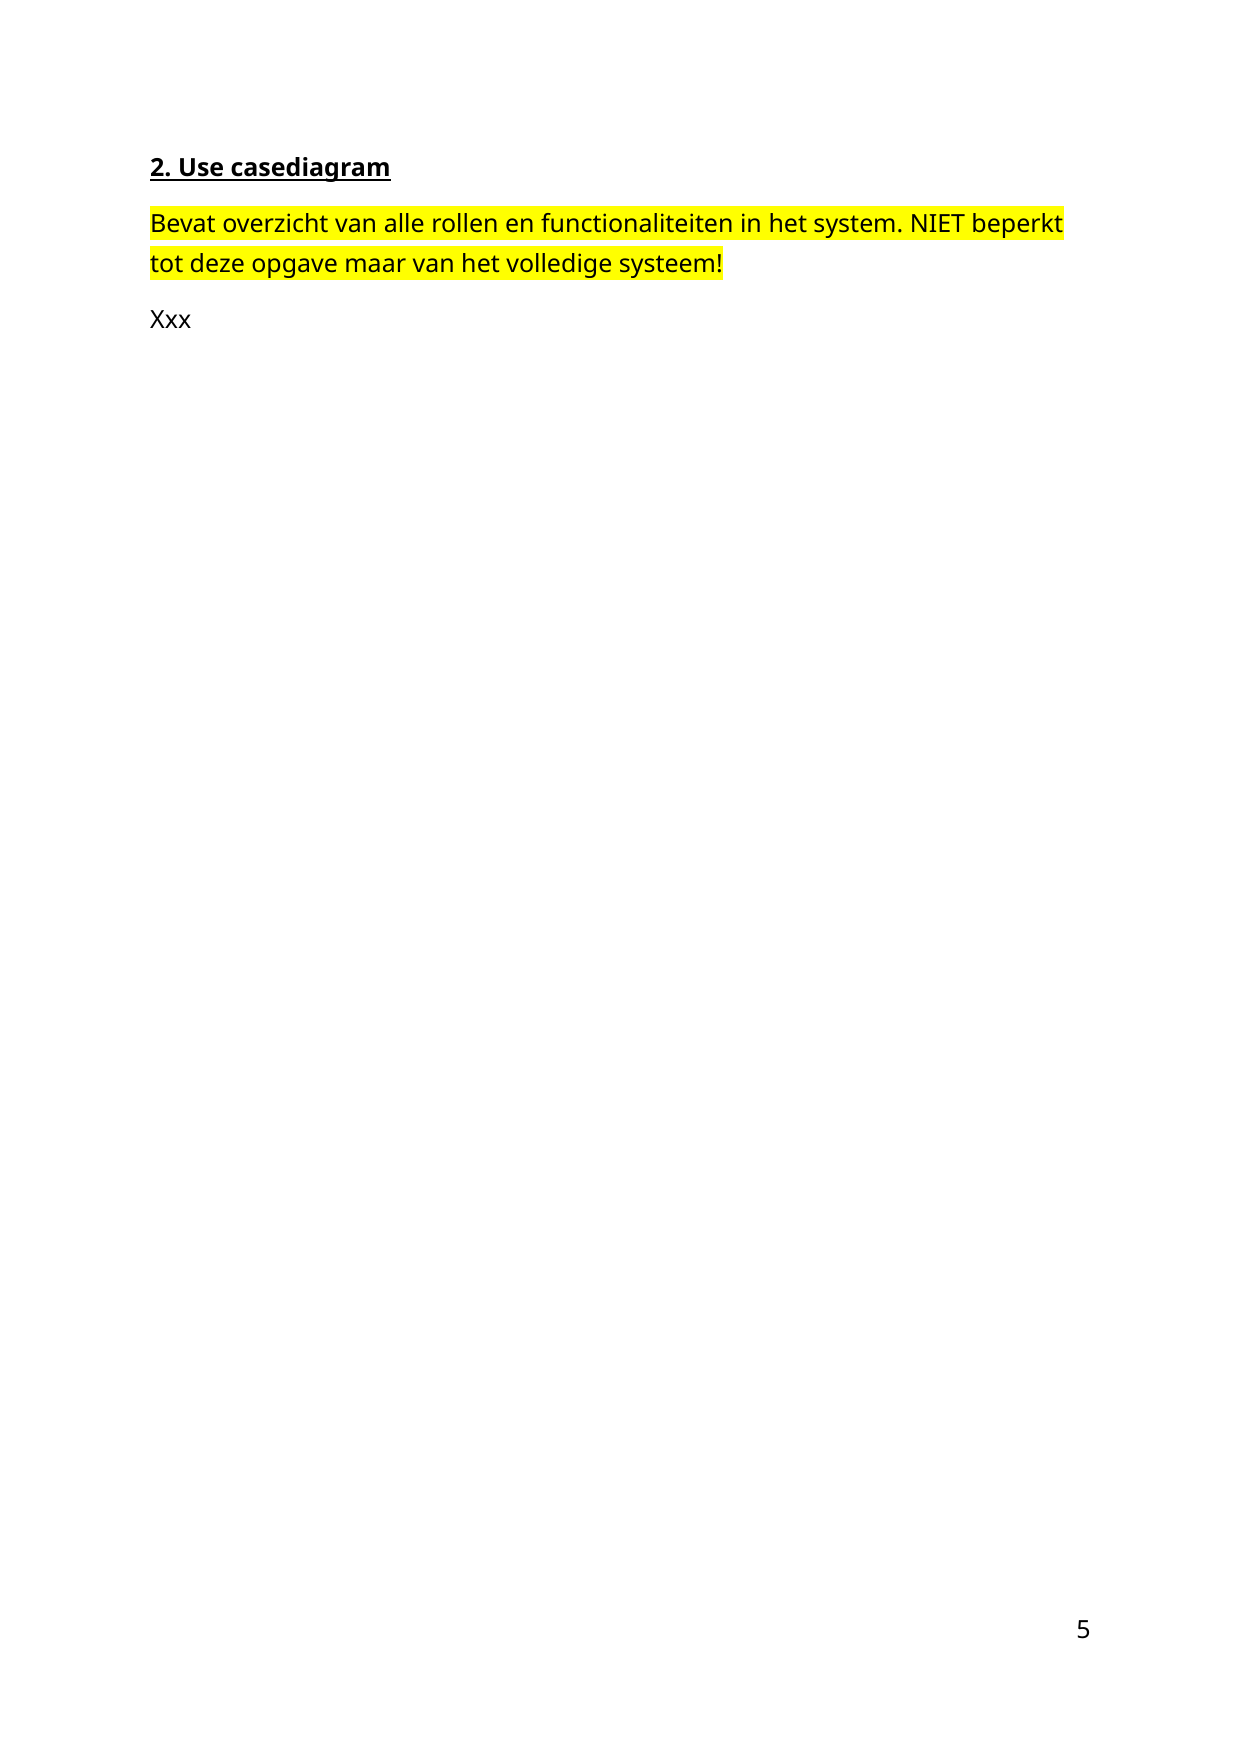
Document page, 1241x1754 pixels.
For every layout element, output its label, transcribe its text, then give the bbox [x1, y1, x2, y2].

text Xxx [150, 302, 1090, 336]
text Bevat overzicht van alle rollen en functionaliteiten in het system. NIET beperkt tot deze opgave maar van het volledige systeem! [150, 206, 1090, 280]
text 2. Use casediagram [150, 150, 1090, 184]
